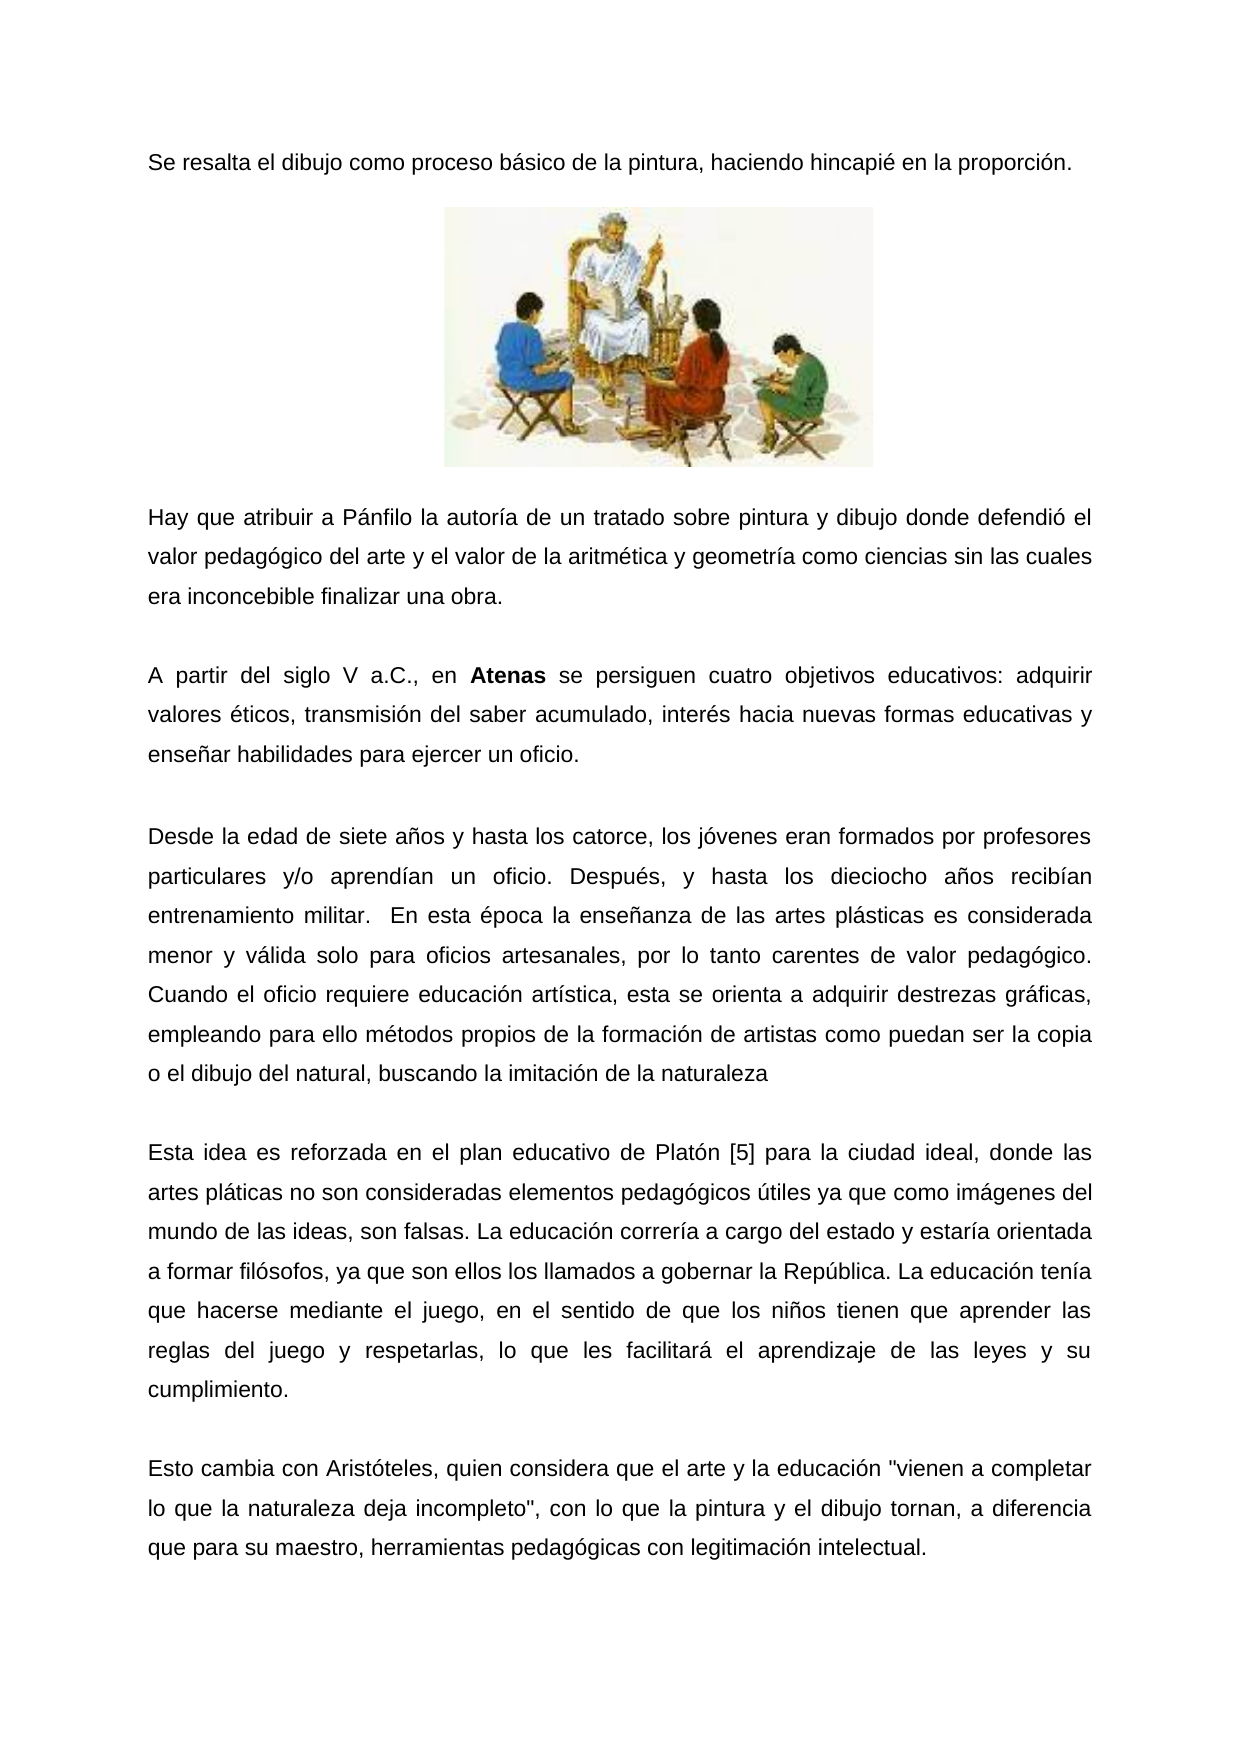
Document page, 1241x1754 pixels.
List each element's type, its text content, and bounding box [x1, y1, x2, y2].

picture [444, 207, 874, 467]
text Esto cambia con Aristóteles, quien considera que el arte y la educación "vienen a completar lo que la naturaleza deja incompleto", con lo que la pintura y el dibujo tornan, a diferencia que para su maestro, herramientas pedagógicas con legitimación intelectual. [148, 1455, 1093, 1560]
text Esta idea es reforzada en el plan educativo de Platón [5] para la ciudad ideal, donde las artes pláticas no son consideradas elementos pedagógicos útiles ya que como imágenes del mundo de las ideas, son falsas. La educación correría a cargo del estado y estaría orientada a formar filósofos, ya que son ellos los llamados a gobernar la República. La educación tenía que hacerse mediante el juego, en el sentido de que los niños tienen que aprender las reglas del juego y respetarlas, lo que les facilitará el aprendizaje de las leyes y su cumplimiento. [148, 1139, 1093, 1402]
text A partir del siglo V a.C., en Atenas se persiguen cuatro objetivos educativos: adquirir valores éticos, transmisión del saber acumulado, interés hacia nuevas formas educativas y enseñar habilidades para ejercer un oficio. [148, 662, 1093, 767]
text Se resalta el dibujo como proceso básico de la pintura, haciendo hincapié en la proporción. [148, 148, 1093, 175]
text Desde la edad de siete años y hasta los catorce, los jóvenes eran formados por profesores particulares y/o aprendían un oficio. Después, y hasta los dieciocho años recibían entrenamiento militar. En esta época la enseñanza de las artes plásticas es considerada menor y válida solo para oficios artesanales, por lo tanto carentes de valor pedagógico. Cuando el oficio requiere educación artística, esta se orienta a adquirir destrezas gráficas, empleando para ello métodos propios de la formación de artistas como puedan ser la copia o el dibujo del natural, buscando la imitación de la naturaleza [148, 823, 1093, 1087]
text Hay que atribuir a Pánfilo la autoría de un tratado sobre pintura y dibujo donde defendió el valor pedagógico del arte y el valor de la aritmética y geometría como ciencias sin las cuales era inconcebible finalizar una obra. [148, 504, 1093, 609]
